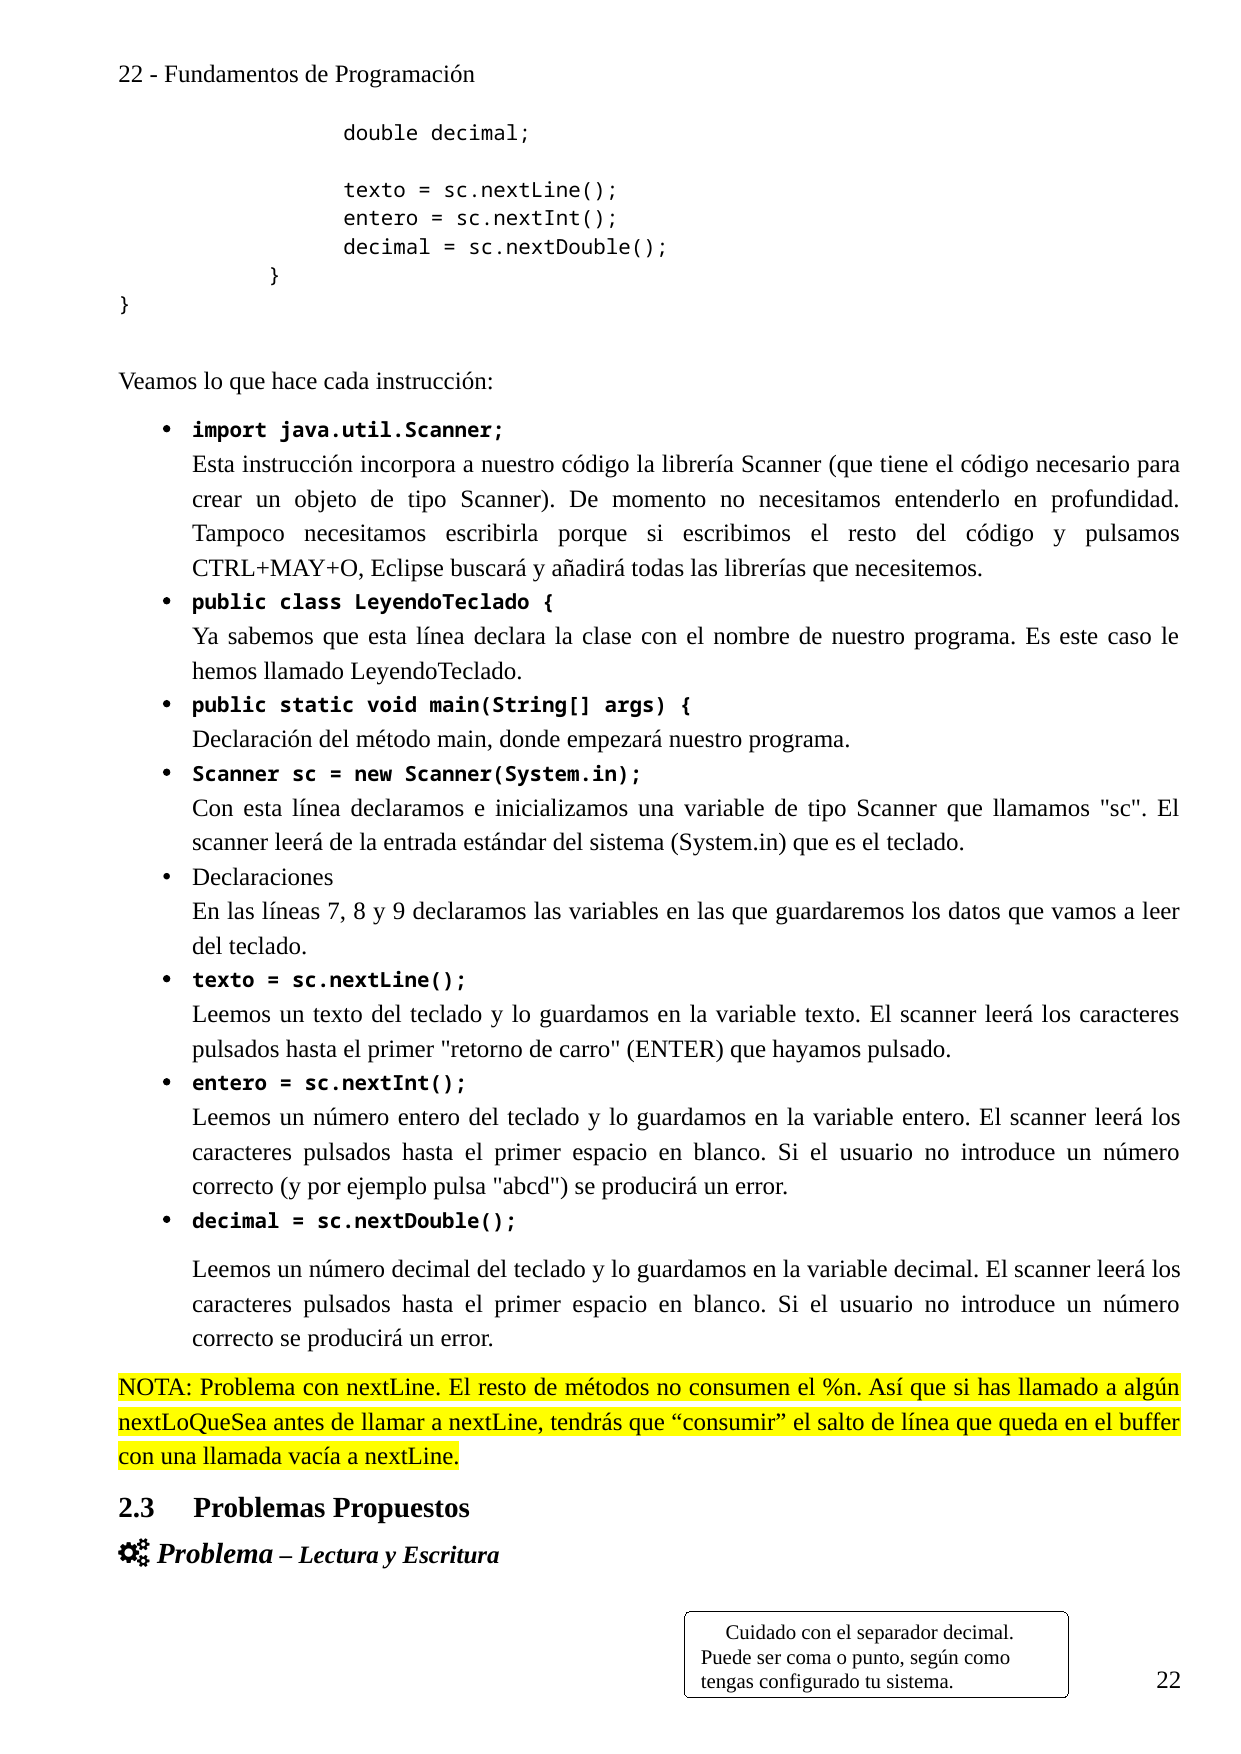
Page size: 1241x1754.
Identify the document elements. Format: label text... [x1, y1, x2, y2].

list Declaración del método main, donde empezará nuestro programa. [162, 724, 1181, 753]
text } [118, 260, 1181, 289]
text entero = sc.nextInt(); [118, 203, 1181, 232]
list texto = sc.nextLine(); [162, 965, 1181, 994]
text } [118, 289, 1181, 317]
text double decimal; [118, 118, 1181, 146]
list Esta instrucción incorpora a nuestro código la librería Scanner (que tiene el código necesario para crear un objeto de tipo Scanner). De momento no necesitamos entenderlo en profundidad. Tampoco necesitamos escribirla porque si escribimos el resto del código y pulsamos CTRL+MAY+O, Eclipse buscará y añadirá todas las librerías que necesitemos. [162, 449, 1181, 581]
list Declaraciones En las líneas 7, 8 y 9 declaramos las variables en las que guardaremos los datos que vamos a leer del teclado. [162, 862, 1181, 959]
list public static void main(String[] args) { [162, 690, 1181, 719]
text texto = sc.nextLine(); [118, 175, 1181, 203]
list Con esta línea declaramos e inicializamos una variable de tipo Scanner que llamamos "sc". El scanner leerá de la entrada estándar del sistema (System.in) que es el teclado. [162, 793, 1181, 856]
list Scanner sc = new Scanner(System.in); [162, 759, 1181, 787]
text decimal = sc.nextDouble(); [118, 232, 1181, 260]
list Leemos un número decimal del teclado y lo guardamos en la variable decimal. El scanner leerá los caracteres pulsados hasta el primer espacio en blanco. Si el usuario no introduce un número correcto se producirá un error. [162, 1254, 1181, 1352]
subtitle Problemas Propuestos [118, 1490, 1181, 1524]
text Veamos lo que hace cada instrucción: [118, 366, 1181, 395]
list public class LeyendoTeclado { [162, 587, 1181, 616]
list entero = sc.nextInt(); [162, 1068, 1181, 1097]
text NOTA: Problema con nextLine. El resto de métodos no consumen el %n. Así que si has llamado a algún nextLoQueSea antes de llamar a nextLine, tendrás que “consumir” el salto de línea que queda en el buffer con una llamada vacía a nextLine. [118, 1372, 1181, 1470]
list Leemos un número entero del teclado y lo guardamos en la variable entero. El scanner leerá los caracteres pulsados hasta el primer espacio en blanco. Si el usuario no introduce un número correcto (y por ejemplo pulsa "abcd") se producirá un error. [162, 1102, 1181, 1200]
list import java.util.Scanner; [162, 415, 1181, 444]
list Ya sabemos que esta línea declara la clase con el nombre de nuestro programa. Es este caso le hemos llamado LeyendoTeclado. [162, 621, 1181, 684]
list Leemos un texto del teclado y lo guardamos en la variable texto. El scanner leerá los caracteres pulsados hasta el primer "retorno de carro" (ENTER) que hayamos pulsado. [162, 999, 1181, 1062]
list decimal = sc.nextDouble(); [162, 1206, 1181, 1234]
text  Problema – Lectura y Escritura [118, 1536, 1181, 1570]
